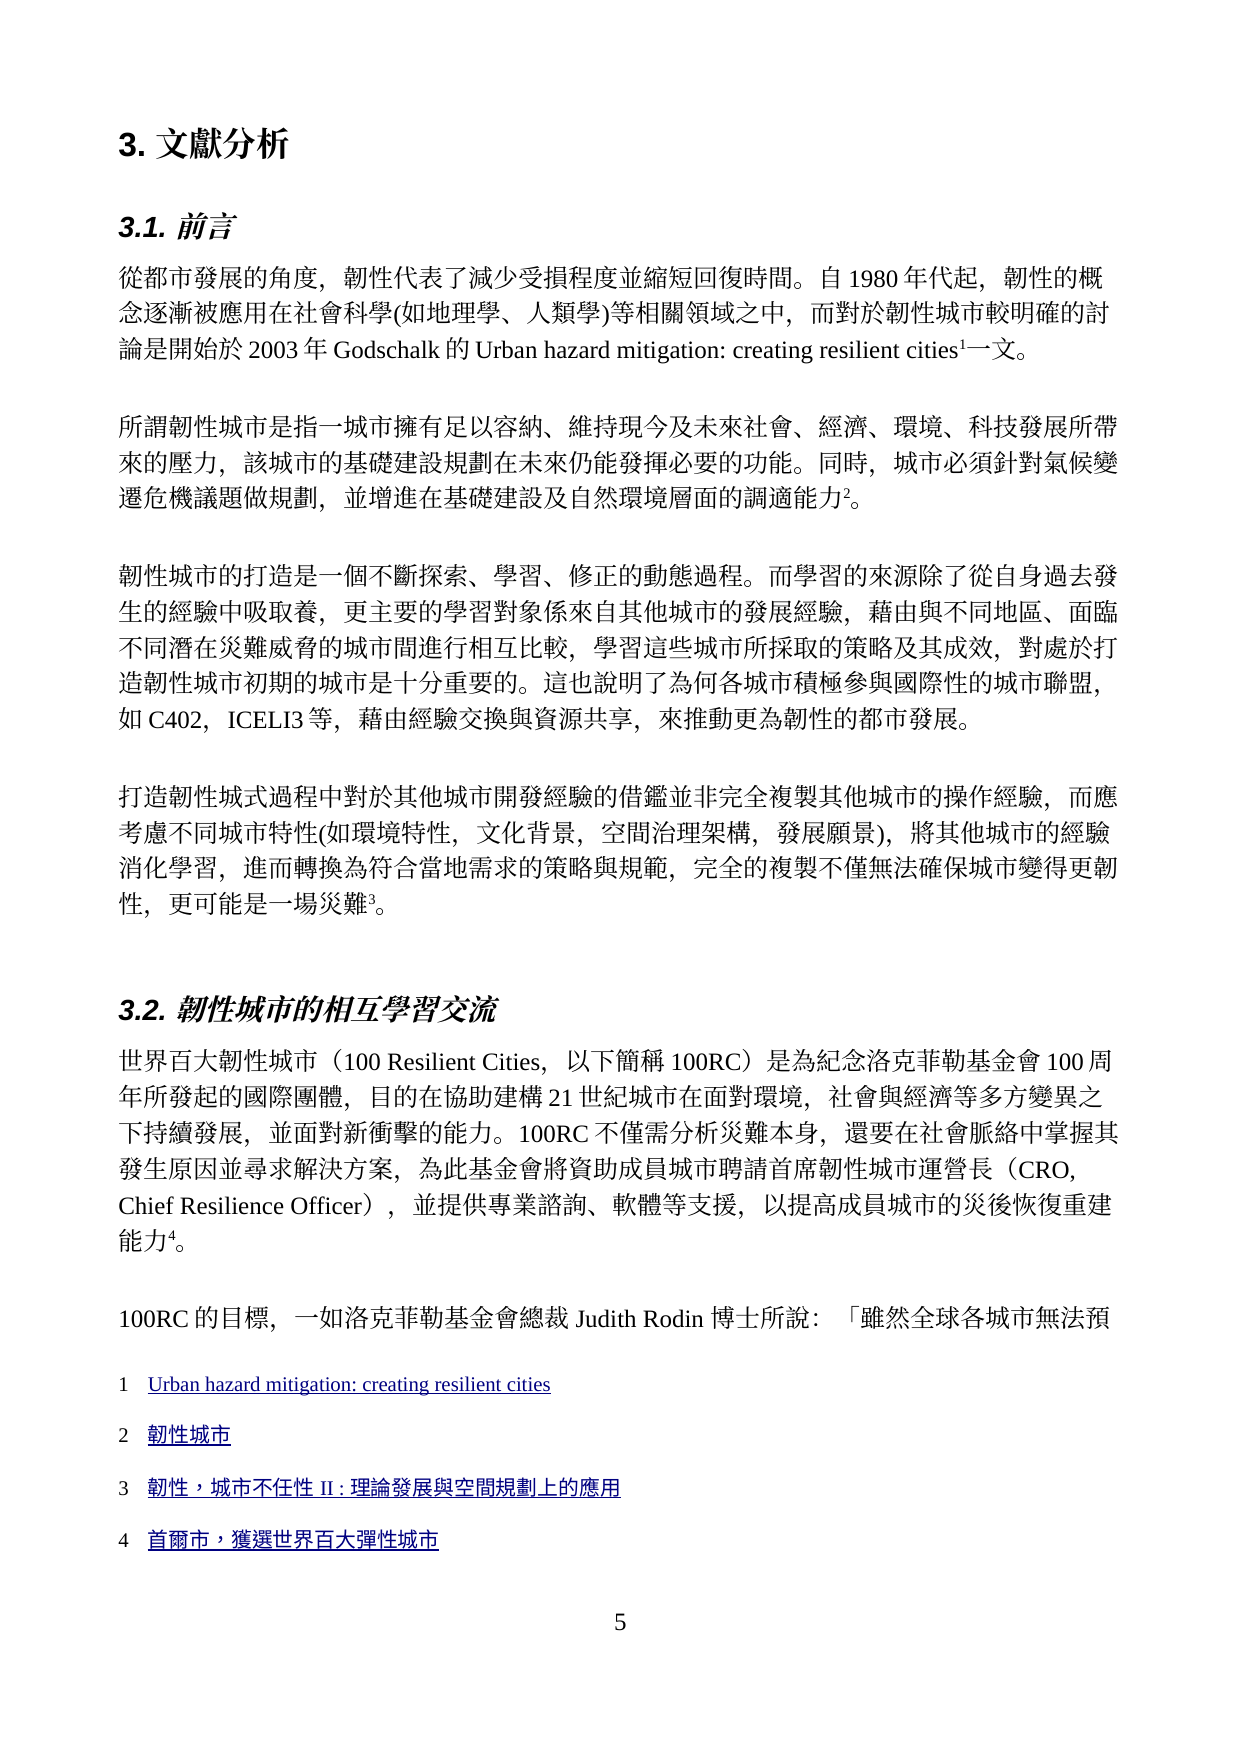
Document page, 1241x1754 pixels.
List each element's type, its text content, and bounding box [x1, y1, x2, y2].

text 打造韌性城式過程中對於其他城市開發經驗的借鑑並非完全複製其他城市的操作經驗，而應考慮不同城市特性(如環境特性，文化背景，空間治理架構，發展願景)，將其他城市的經驗消化學習，進而轉換為符合當地需求的策略與規範，完全的複製不僅無法確保城市變得更韌性，更可能是一場災難。 [118, 777, 1122, 950]
text 首爾市，獲選世界百大彈性城市 [118, 1525, 1122, 1578]
text 所謂韌性城市是指一城市擁有足以容納、維持現今及未來社會、經濟、環境、科技發展所帶來的壓力，該城市的基礎建設規劃在未來仍能發揮必要的功能。同時，城市必須針對氣候變遷危機議題做規劃，並增進在基礎建設及自然環境層面的調適能力。 [118, 407, 1122, 544]
text 韌性城市 [118, 1420, 1122, 1473]
subtitle 韌性城市的相互學習交流 [118, 987, 1122, 1029]
text 世界百大韌性城市（100 Resilient Cities，以下簡稱100RC）是為紀念洛克菲勒基金會100周年所發起的國際團體，目的在協助建構21世紀城市在面對環境，社會與經濟等多方變異之下持續發展，並面對新衝擊的能力。100RC不僅需分析災難本身，還要在社會脈絡中掌握其發生原因並尋求解決方案，為此基金會將資助成員城市聘請首席韌性城市運營長（CRO, Chief Resilience Officer），並提供專業諮詢、軟體等支援，以提高成員城市的災後恢復重建能力。 [118, 1042, 1122, 1286]
text 韌性，城市不任性 II : 理論發展與空間規劃上的應用 [118, 1473, 1122, 1525]
text Urban hazard mitigation: creating resilient cities [118, 1372, 1122, 1420]
text 從都市發展的角度，韌性代表了減少受損程度並縮短回復時間。自1980年代起，韌性的概念逐漸被應用在社會科學(如地理學、人類學)等相關領域之中，而對於韌性城市較明確的討論是開始於2003年Godschalk的Urban hazard mitigation: creating resilient cities一文。 [118, 258, 1122, 395]
text 韌性城市的打造是一個不斷探索、學習、修正的動態過程。而學習的來源除了從自身過去發生的經驗中吸取養，更主要的學習對象係來自其他城市的發展經驗，藉由與不同地區、面臨不同潛在災難威脅的城市間進行相互比較，學習這些城市所採取的策略及其成效，對處於打造韌性城市初期的城市是十分重要的。這也說明了為何各城市積極參與國際性的城市聯盟，如C402，ICELI3等，藉由經驗交換與資源共享，來推動更為韌性的都市發展。 [118, 556, 1122, 765]
text 100RC的目標，一如洛克菲勒基金會總裁 Judith Rodin 博士所說：「雖然全球各城市無法預 [118, 1298, 1122, 1334]
subtitle 前言 [118, 204, 1122, 246]
subtitle 文獻分析 [118, 118, 1122, 166]
